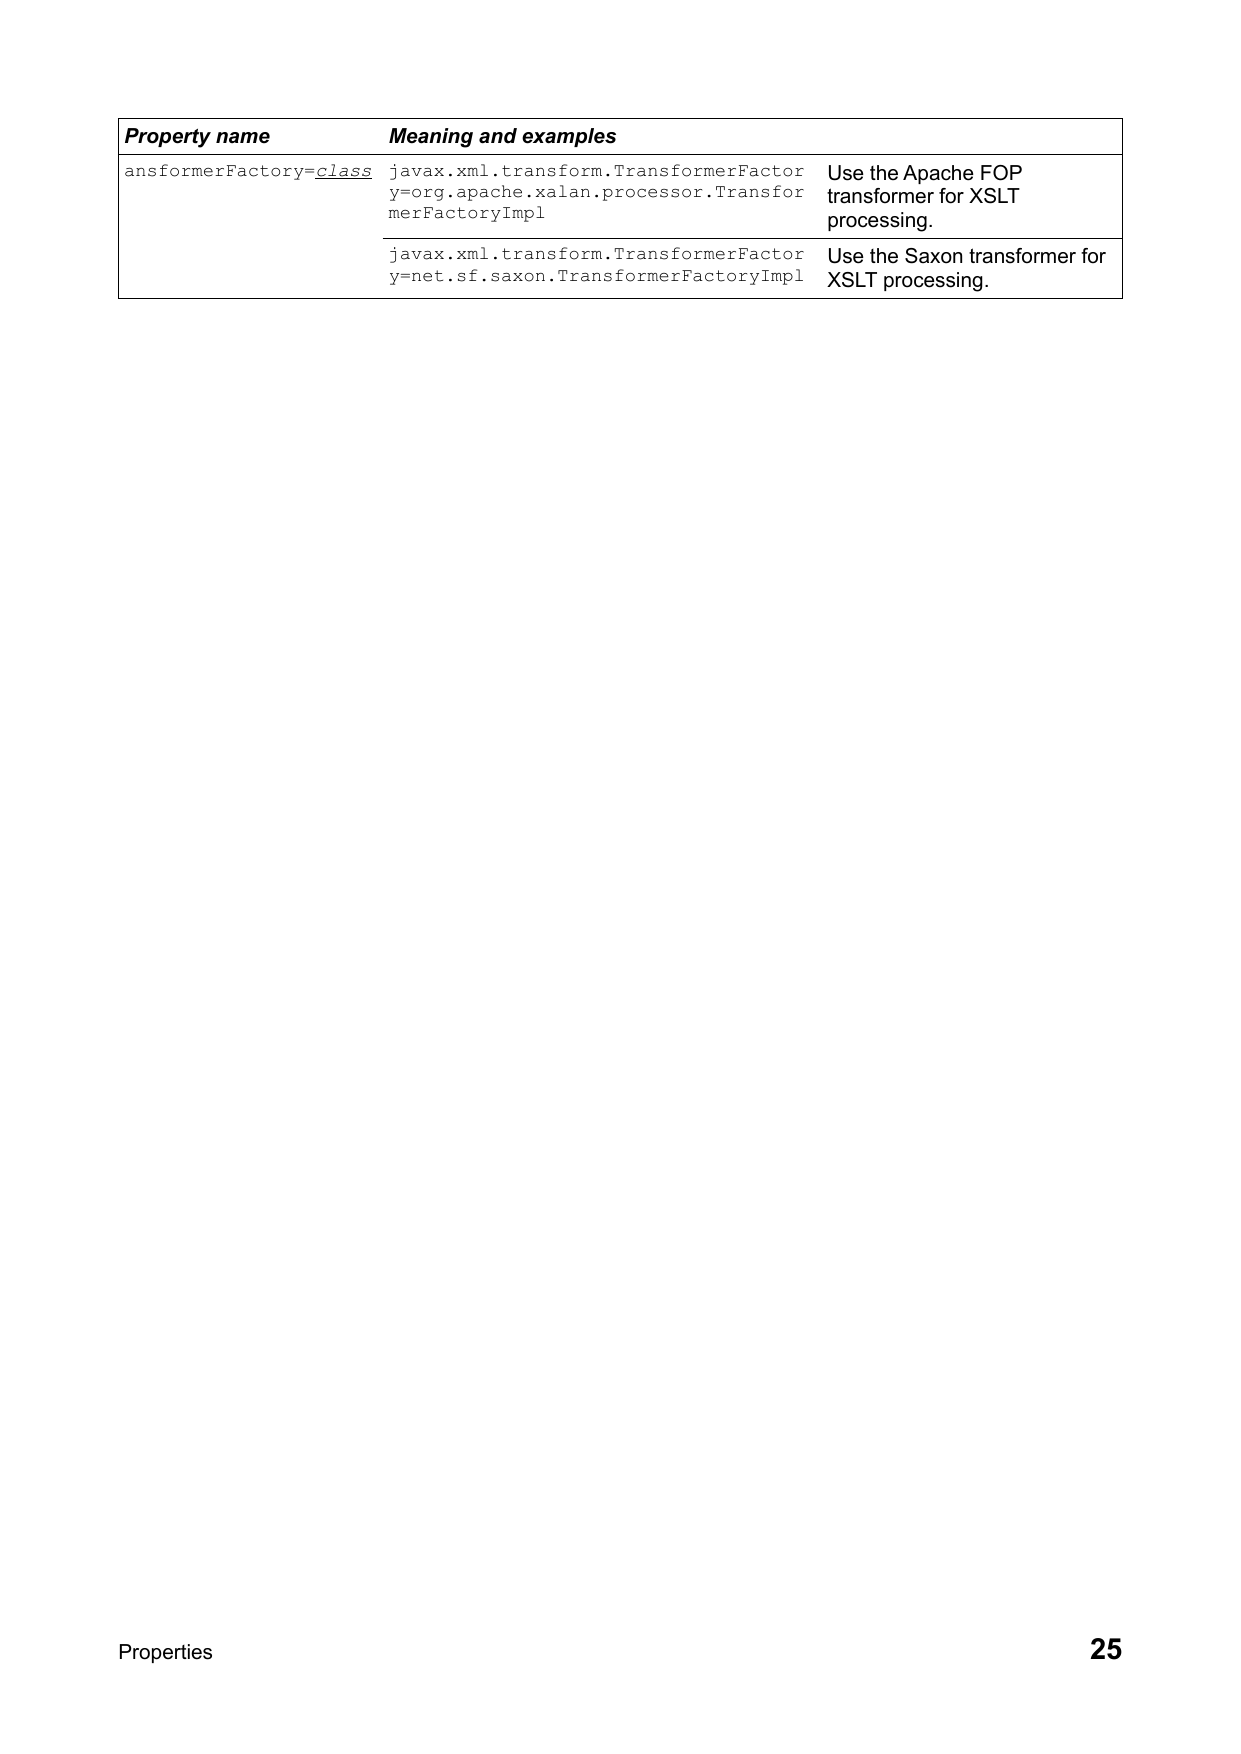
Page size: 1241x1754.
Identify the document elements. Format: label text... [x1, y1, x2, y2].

table_cell Use the Saxon transformer for XSLT processing. [821, 239, 1122, 298]
table_cell ansformerFactory=class [119, 155, 383, 298]
table_cell javax.xml.transform.TransformerFactory=net.sf.saxon.TransformerFactoryImpl [383, 239, 821, 298]
table_header Meaning and examples [383, 119, 1122, 154]
table_cell Use the Apache FOP transformer for XSLT processing. [821, 155, 1122, 238]
table_header Property name [119, 119, 383, 154]
table_cell javax.xml.transform.TransformerFactory=org.apache.xalan.processor.TransformerFactoryImpl [383, 155, 821, 238]
